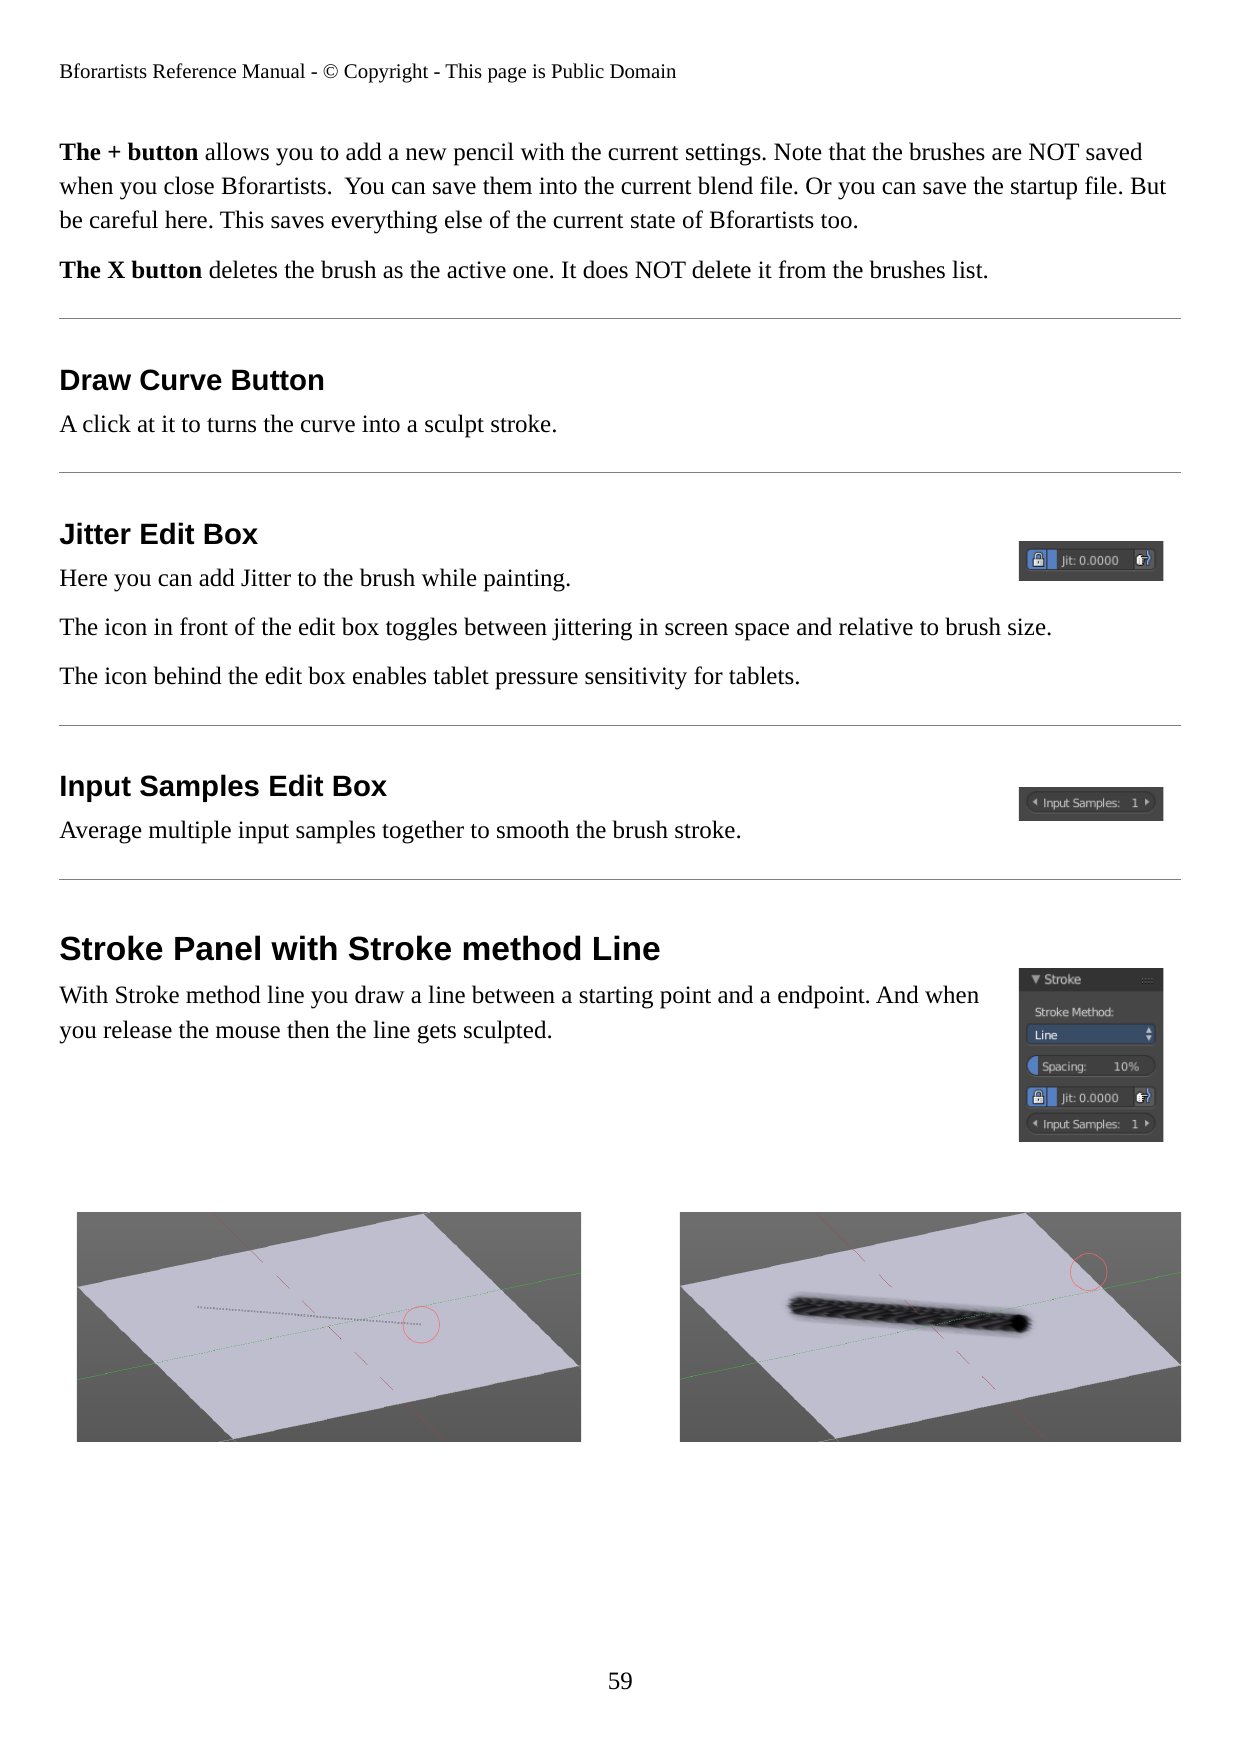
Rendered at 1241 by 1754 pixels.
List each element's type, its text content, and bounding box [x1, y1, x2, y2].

text A click at it to turns the curve into a sculpt stroke. [59, 409, 1181, 437]
text Here you can add Jitter to the brush while painting. [59, 563, 1181, 592]
picture [1018, 968, 1164, 1142]
text The icon in front of the edit box toggles between jittering in screen space and relative to brush size. [59, 612, 1181, 641]
subtitle Input Samples Edit Box [59, 769, 1181, 802]
text Average multiple input samples together to smooth the brush stroke. [59, 815, 1181, 844]
picture [679, 1212, 1182, 1442]
picture [1018, 787, 1164, 821]
text The + button allows you to add a new pencil with the current settings. Note that the brushes are NOT saved when you close Bforartists. You can save them into the current blend file. Or you can save the startup file. But be careful here. This saves everything else of the current state of Bforartists too. [59, 137, 1181, 234]
subtitle Draw Curve Button [59, 362, 1181, 396]
picture [1018, 541, 1164, 581]
text The icon behind the edit box enables tablet pressure sensitivity for tablets. [59, 661, 1181, 690]
picture [76, 1212, 582, 1442]
subtitle Stroke Panel with Stroke method Line [59, 929, 1181, 968]
text With Stroke method line you draw a line between a starting point and a endpoint. And when you release the mouse then the line gets sculpted. [59, 980, 1018, 1043]
subtitle Jitter Edit Box [59, 517, 1181, 550]
text The X button deletes the brush as the active one. It does NOT delete it from the brushes list. [59, 255, 1181, 283]
